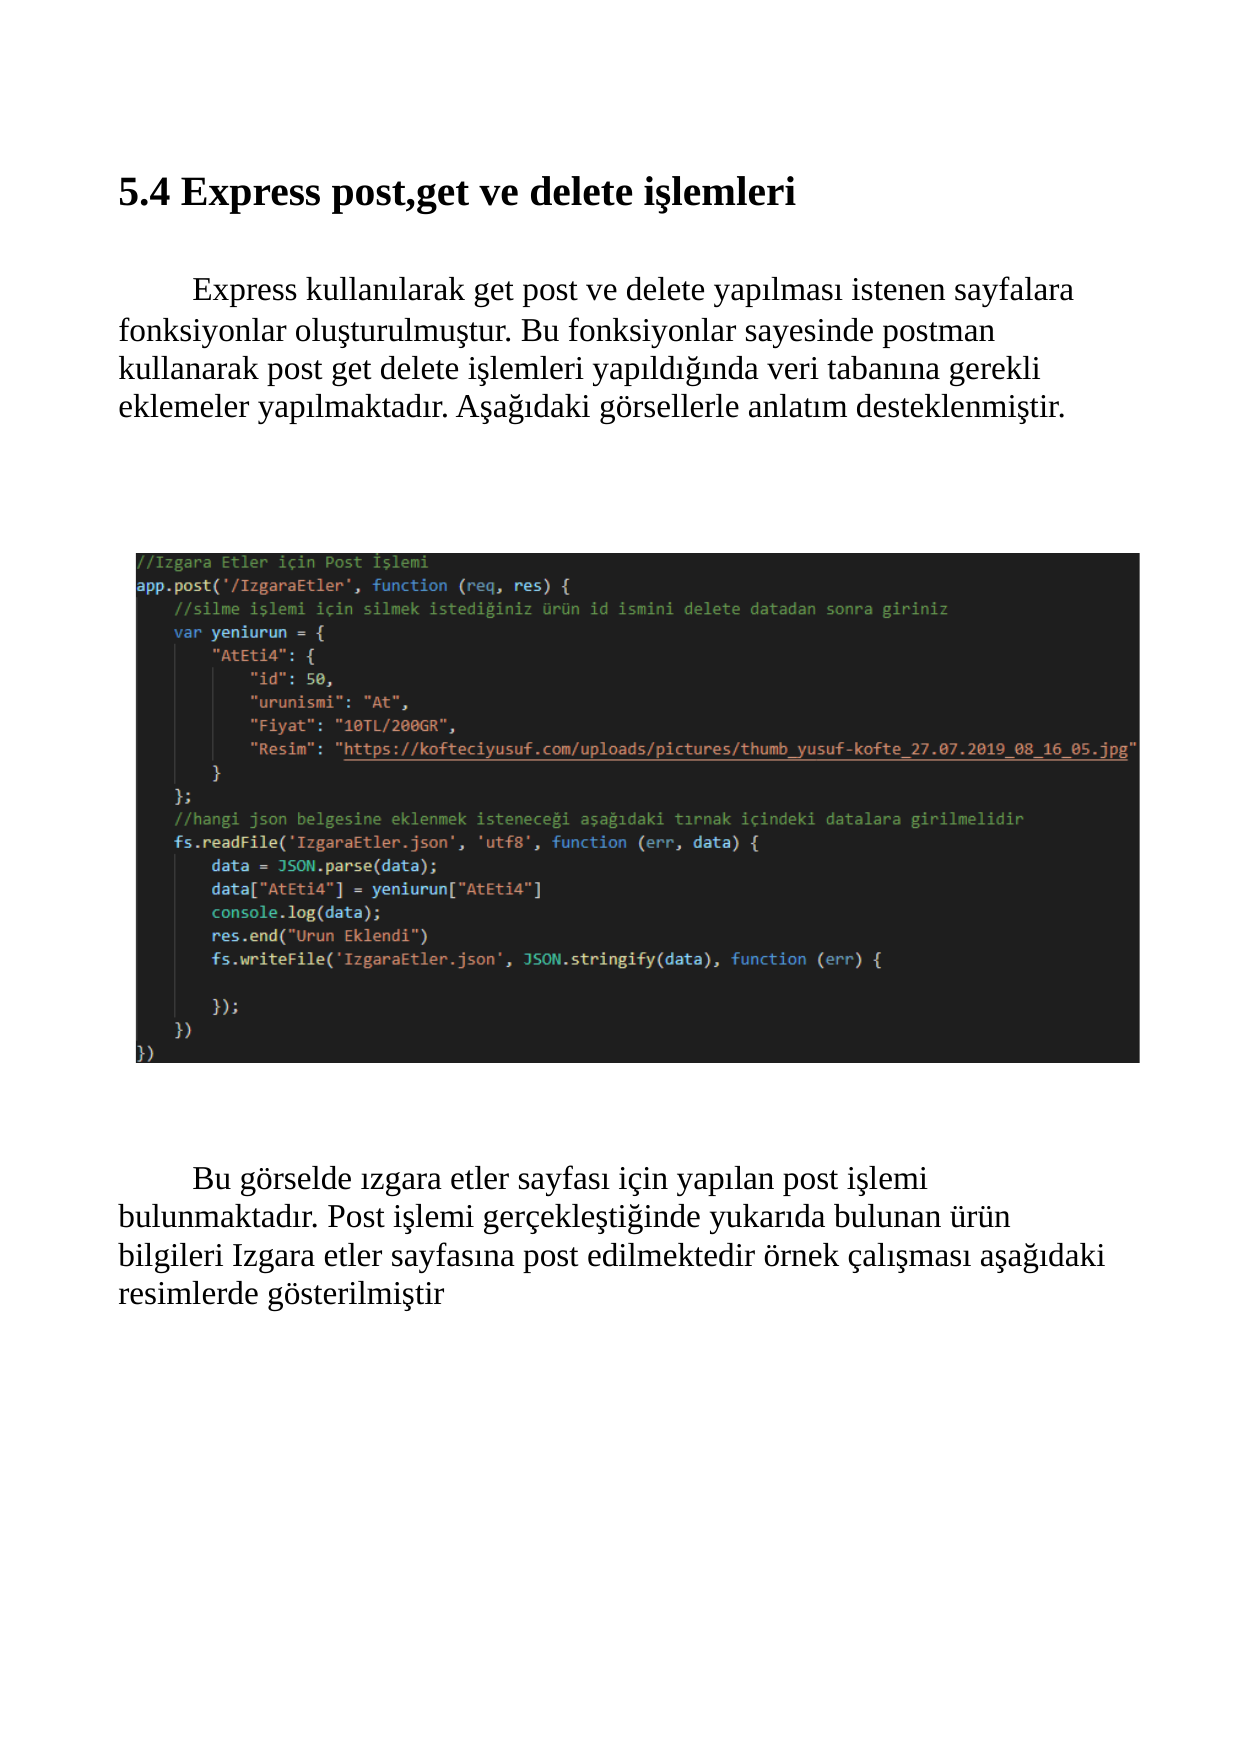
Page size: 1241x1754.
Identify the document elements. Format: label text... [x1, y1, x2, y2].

text 5.4 Express post,get ve delete işlemleri [118, 166, 1122, 214]
text Bu görselde ızgara etler sayfası için yapılan post işlemi bulunmaktadır. Post işlemi gerçekleştiğinde yukarıda bulunan ürün bilgileri Izgara etler sayfasına post edilmektedir örnek çalışması aşağıdaki resimlerde gösterilmiştir [118, 1158, 1122, 1311]
picture [135, 553, 1140, 1063]
text Express kullanılarak get post ve delete yapılması istenen sayfalara fonksiyonlar oluşturulmuştur. Bu fonksiyonlar sayesinde postman kullanarak post get delete işlemleri yapıldığında veri tabanına gerekli eklemeler yapılmaktadır. Aşağıdaki görsellerle anlatım desteklenmiştir. [118, 262, 1122, 425]
